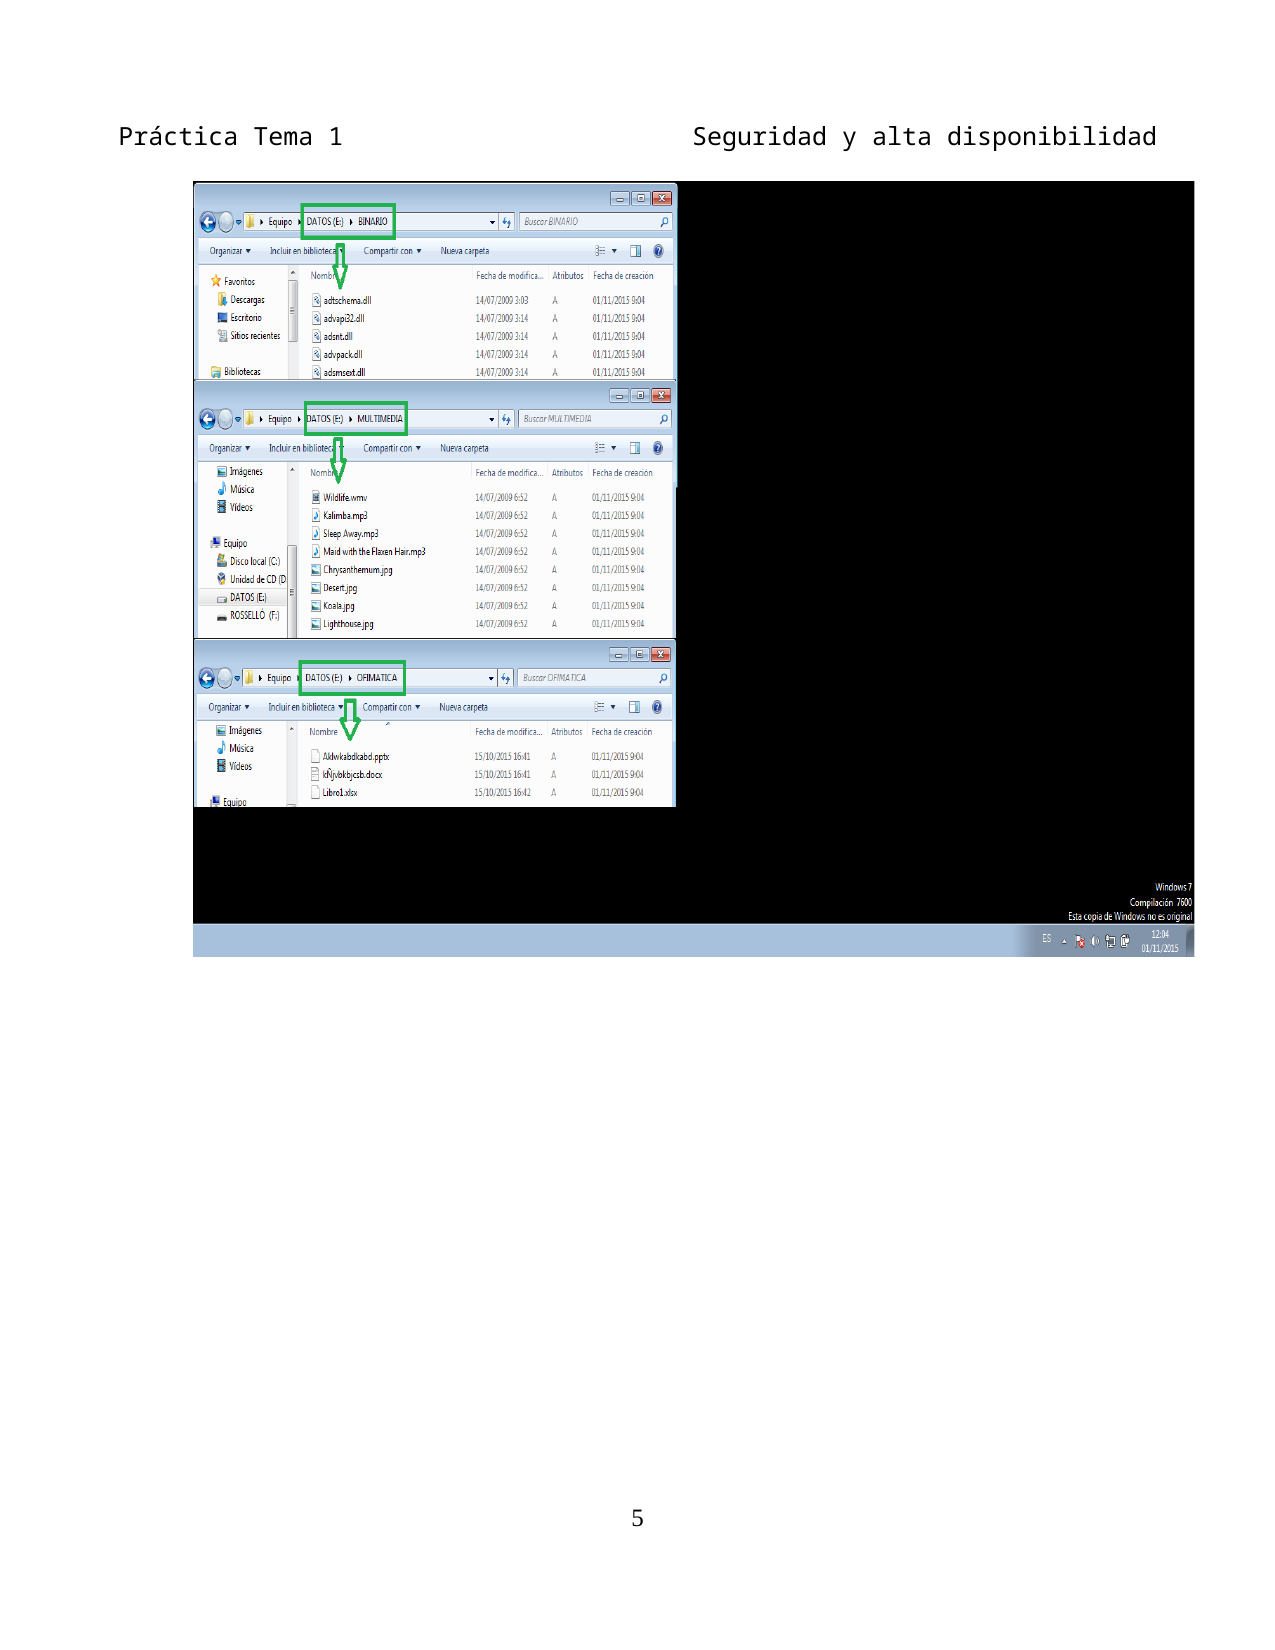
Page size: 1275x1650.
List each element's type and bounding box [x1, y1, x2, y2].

picture [193, 181, 1195, 957]
